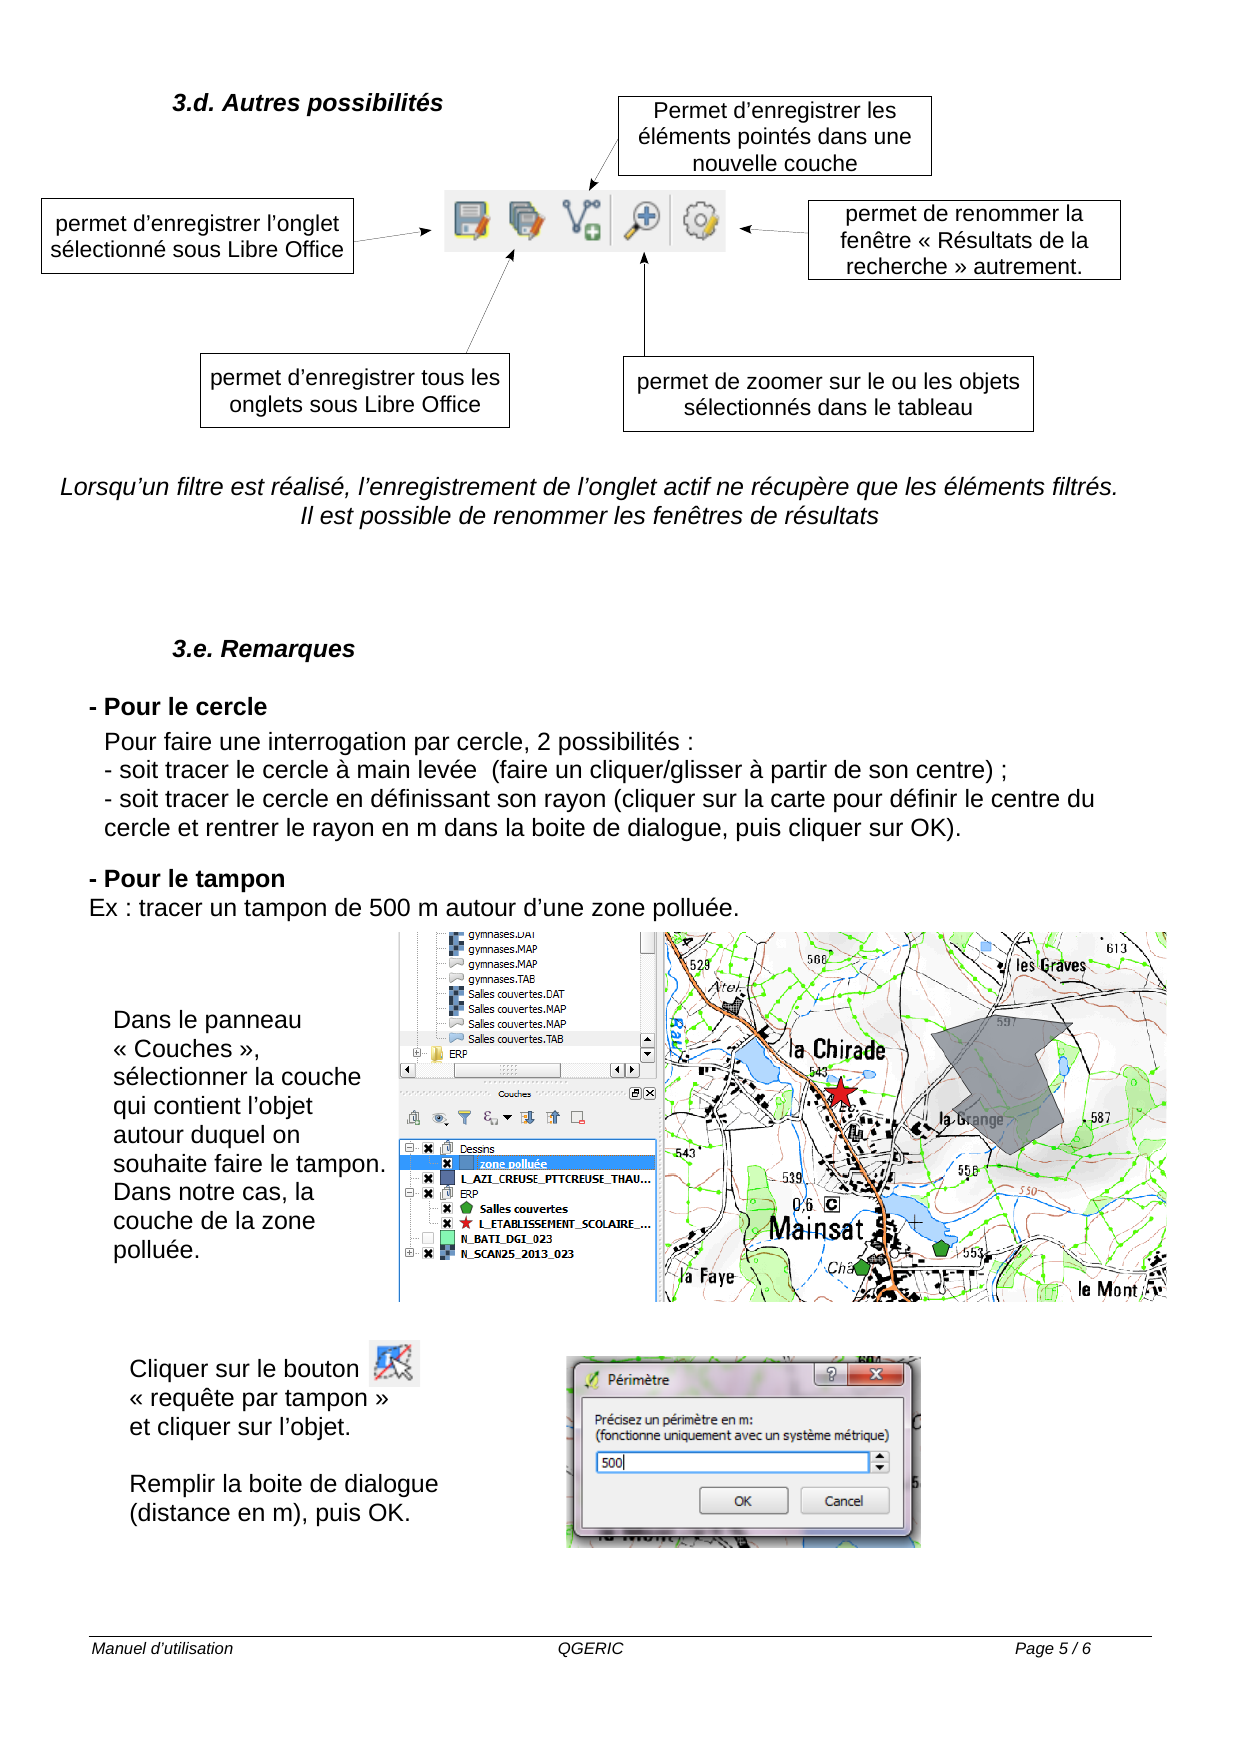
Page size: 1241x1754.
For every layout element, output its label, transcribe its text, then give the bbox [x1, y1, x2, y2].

subtitle Autres possibilités [165, 88, 1152, 117]
picture [566, 1356, 921, 1548]
text - Pour le tampon [88, 864, 1152, 893]
text Ex : tracer un tampon de 500 m autour d’une zone polluée. [88, 893, 1152, 922]
picture [398, 932, 1167, 1302]
subtitle Remarques [165, 634, 1152, 663]
text - Pour le cercle [88, 692, 1152, 721]
picture [368, 1340, 421, 1387]
